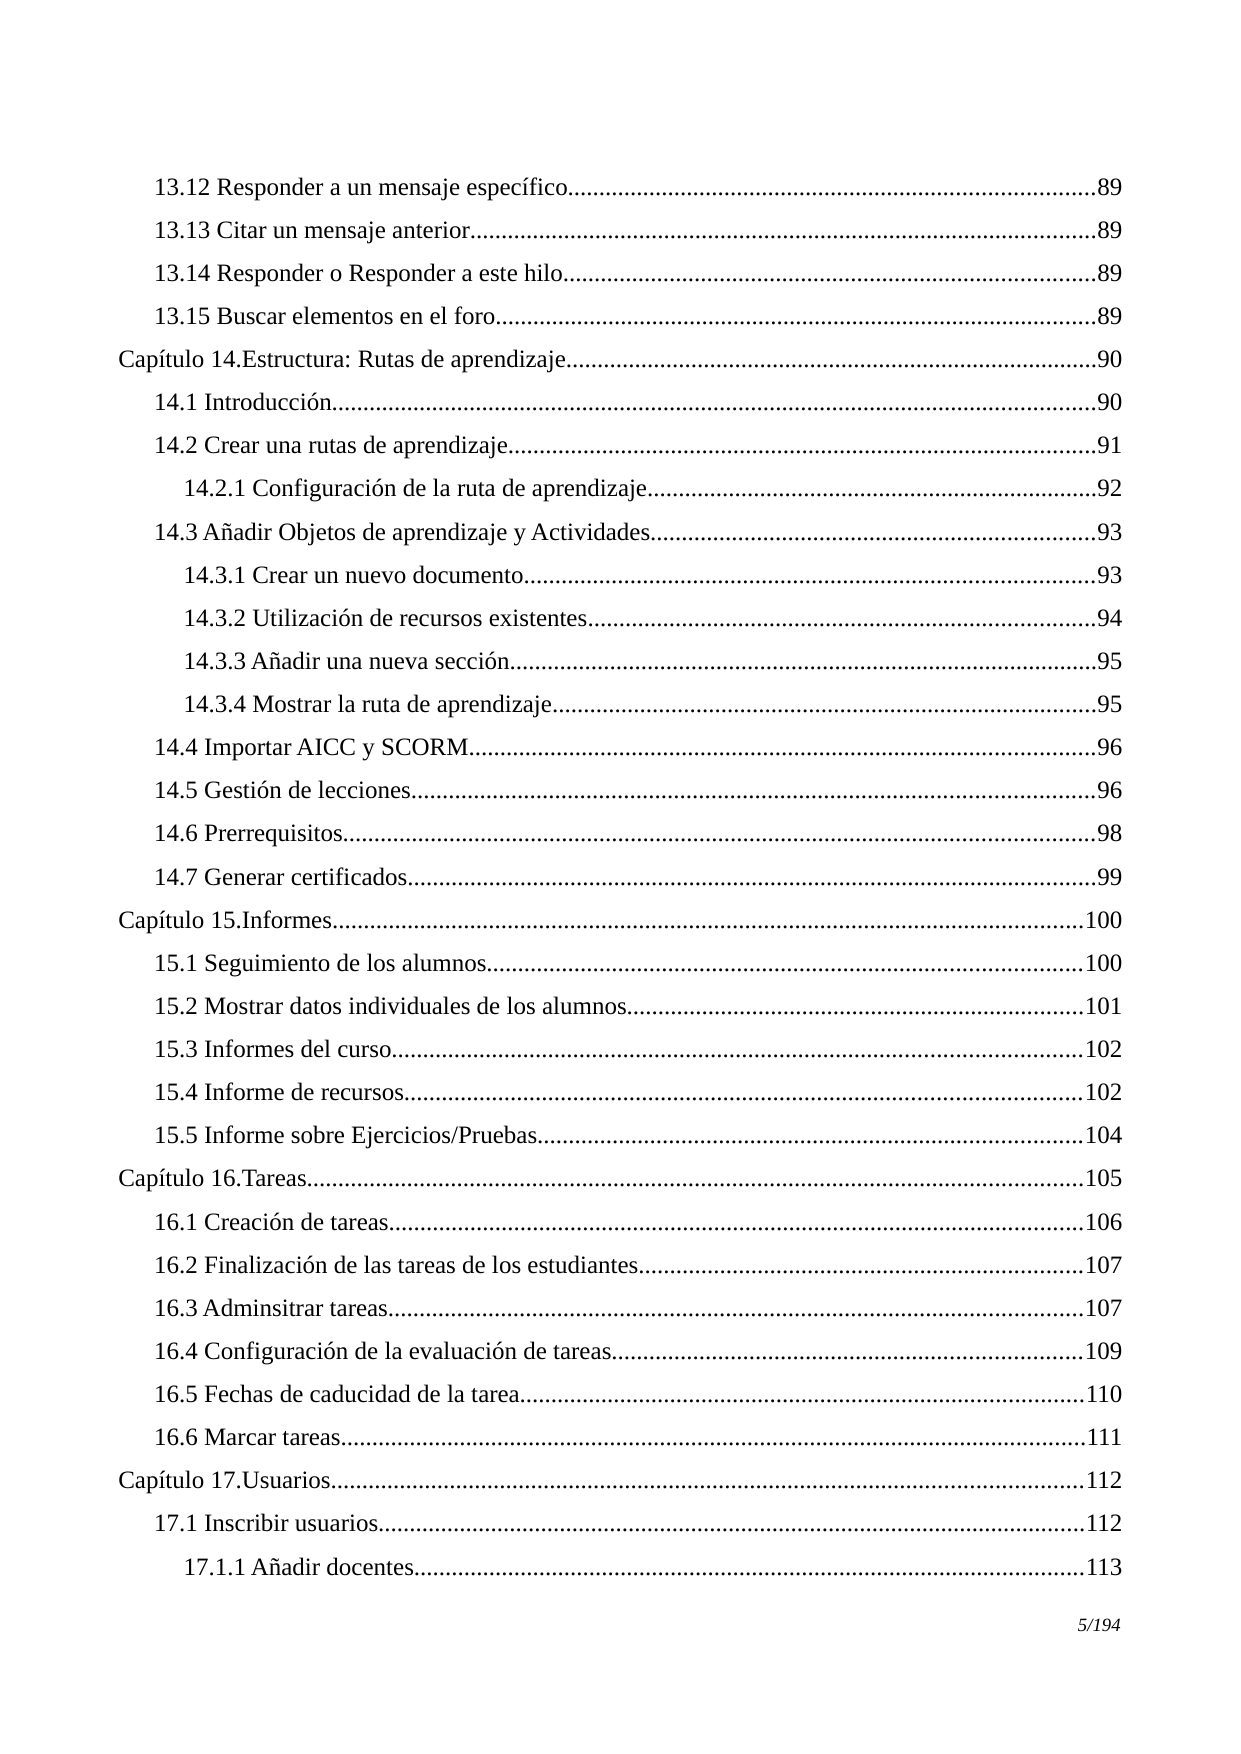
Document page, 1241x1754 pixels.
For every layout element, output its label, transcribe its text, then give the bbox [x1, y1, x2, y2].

text Capítulo 16.Tareas 105 [118, 1163, 1122, 1192]
text 14.1 Introducción 90 [148, 387, 1122, 416]
text 15.1 Seguimiento de los alumnos 100 [148, 948, 1122, 977]
text 16.2 Finalización de las tareas de los estudiantes 107 [148, 1250, 1122, 1278]
text 14.3 Añadir Objetos de aprendizaje y Actividades 93 [148, 517, 1122, 545]
text 14.3.3 Añadir una nueva sección 95 [177, 646, 1122, 675]
text 14.7 Generar certificados 99 [148, 862, 1122, 890]
text 15.5 Informe sobre Ejercicios/Pruebas 104 [148, 1120, 1122, 1149]
text 13.14 Responder o Responder a este hilo 89 [148, 258, 1122, 287]
text 14.4 Importar AICC y SCORM 96 [148, 732, 1122, 761]
text 16.4 Configuración de la evaluación de tareas 109 [148, 1336, 1122, 1365]
text 17.1 Inscribir usuarios 112 [148, 1508, 1122, 1537]
text 15.2 Mostrar datos individuales de los alumnos 101 [148, 991, 1122, 1020]
text Capítulo 14.Estructura: Rutas de aprendizaje 90 [118, 344, 1122, 373]
text 16.5 Fechas de caducidad de la tarea 110 [148, 1379, 1122, 1408]
text 16.1 Creación de tareas 106 [148, 1207, 1122, 1235]
text 13.12 Responder a un mensaje específico 89 [148, 172, 1122, 200]
text 14.5 Gestión de lecciones 96 [148, 775, 1122, 804]
text 13.15 Buscar elementos en el foro 89 [148, 301, 1122, 330]
text 14.3.2 Utilización de recursos existentes 94 [177, 603, 1122, 632]
text Capítulo 15.Informes 100 [118, 905, 1122, 933]
text Capítulo 17.Usuarios 112 [118, 1465, 1122, 1494]
text 15.3 Informes del curso 102 [148, 1034, 1122, 1063]
text 16.6 Marcar tareas 111 [148, 1422, 1122, 1451]
text 14.3.1 Crear un nuevo documento 93 [177, 560, 1122, 588]
text 14.2 Crear una rutas de aprendizaje 91 [148, 430, 1122, 459]
text 13.13 Citar un mensaje anterior 89 [148, 215, 1122, 243]
text 17.1.1 Añadir docentes 113 [177, 1552, 1122, 1580]
text 14.2.1 Configuración de la ruta de aprendizaje 92 [177, 473, 1122, 502]
text 16.3 Adminsitrar tareas 107 [148, 1293, 1122, 1322]
text 14.3.4 Mostrar la ruta de aprendizaje 95 [177, 689, 1122, 718]
text 14.6 Prerrequisitos 98 [148, 818, 1122, 847]
text 15.4 Informe de recursos 102 [148, 1077, 1122, 1106]
